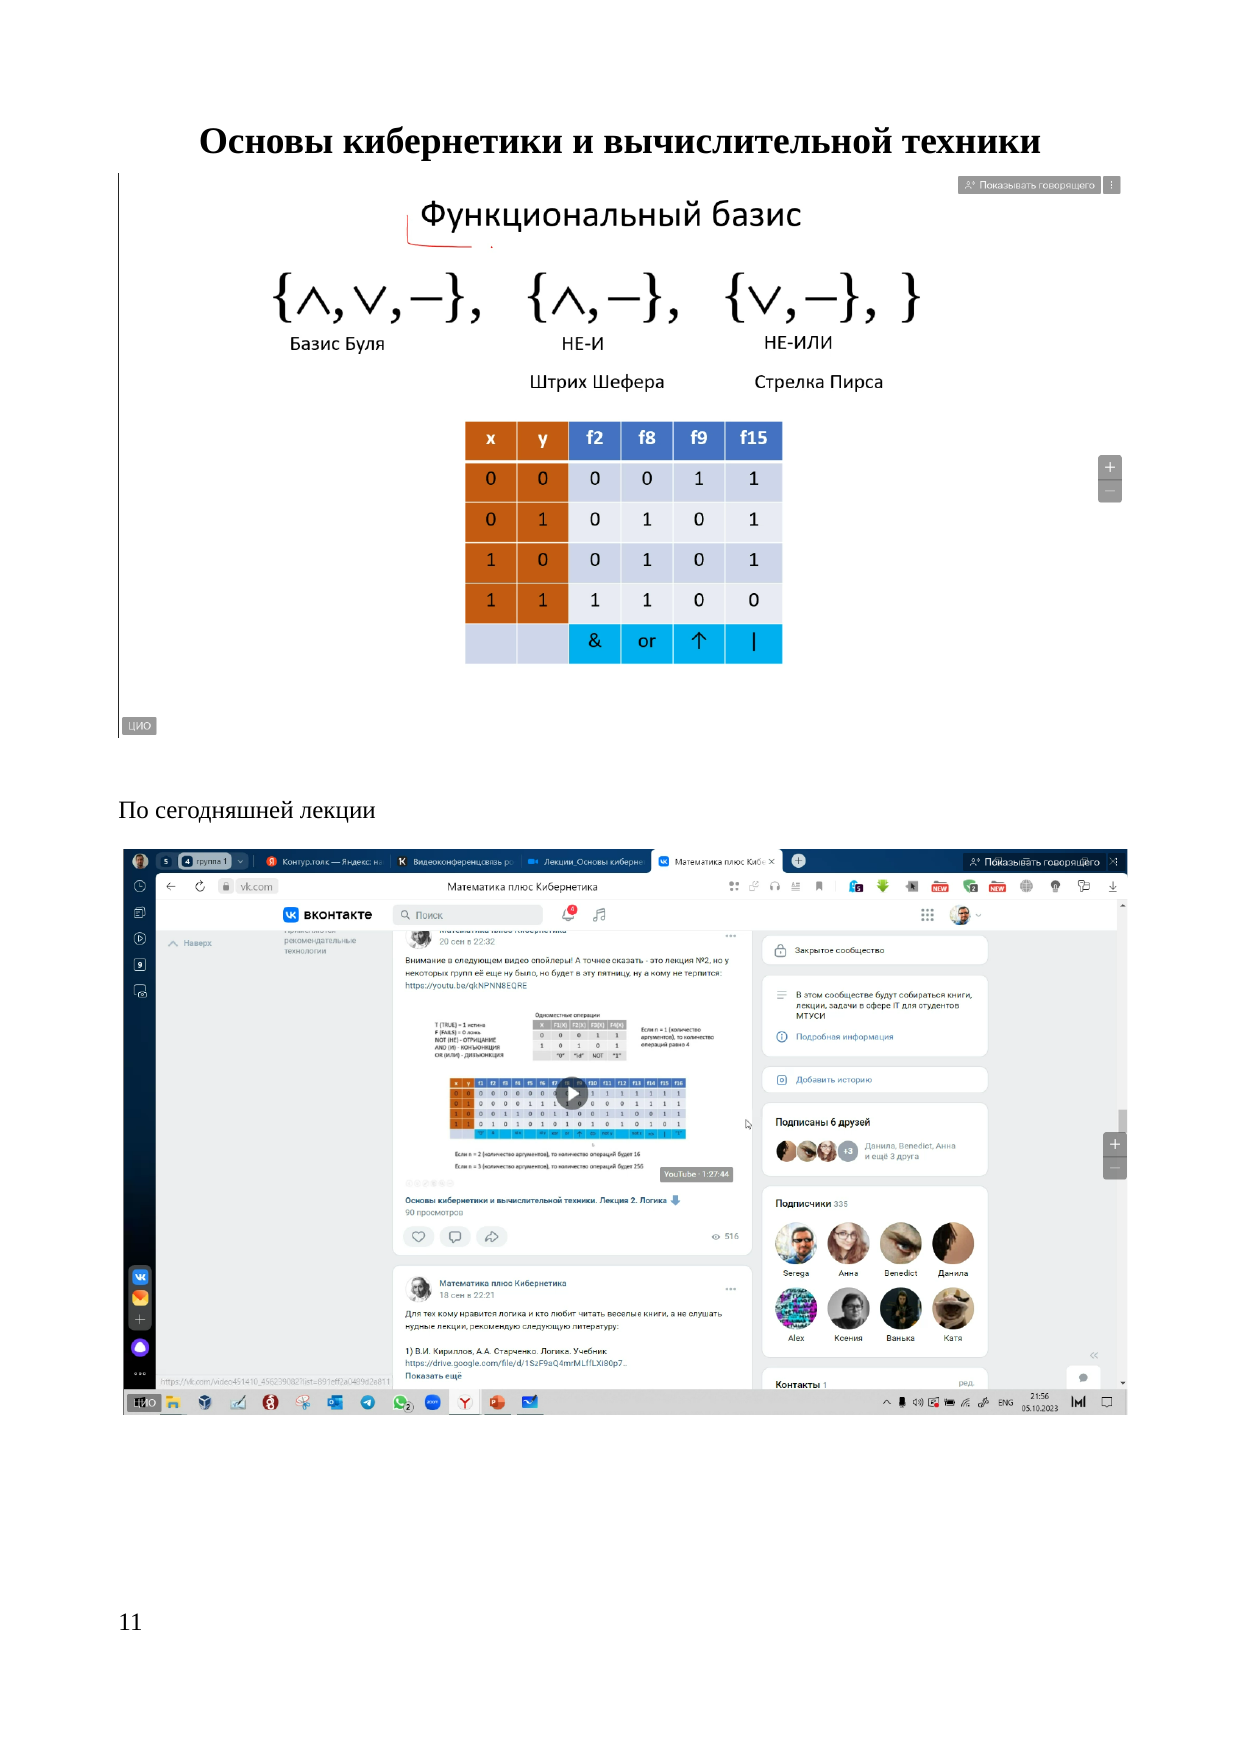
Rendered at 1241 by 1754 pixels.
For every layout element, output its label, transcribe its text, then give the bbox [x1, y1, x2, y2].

picture [123, 849, 1128, 1415]
picture [118, 173, 1123, 738]
text По сегодняшней лекции [118, 795, 1122, 824]
